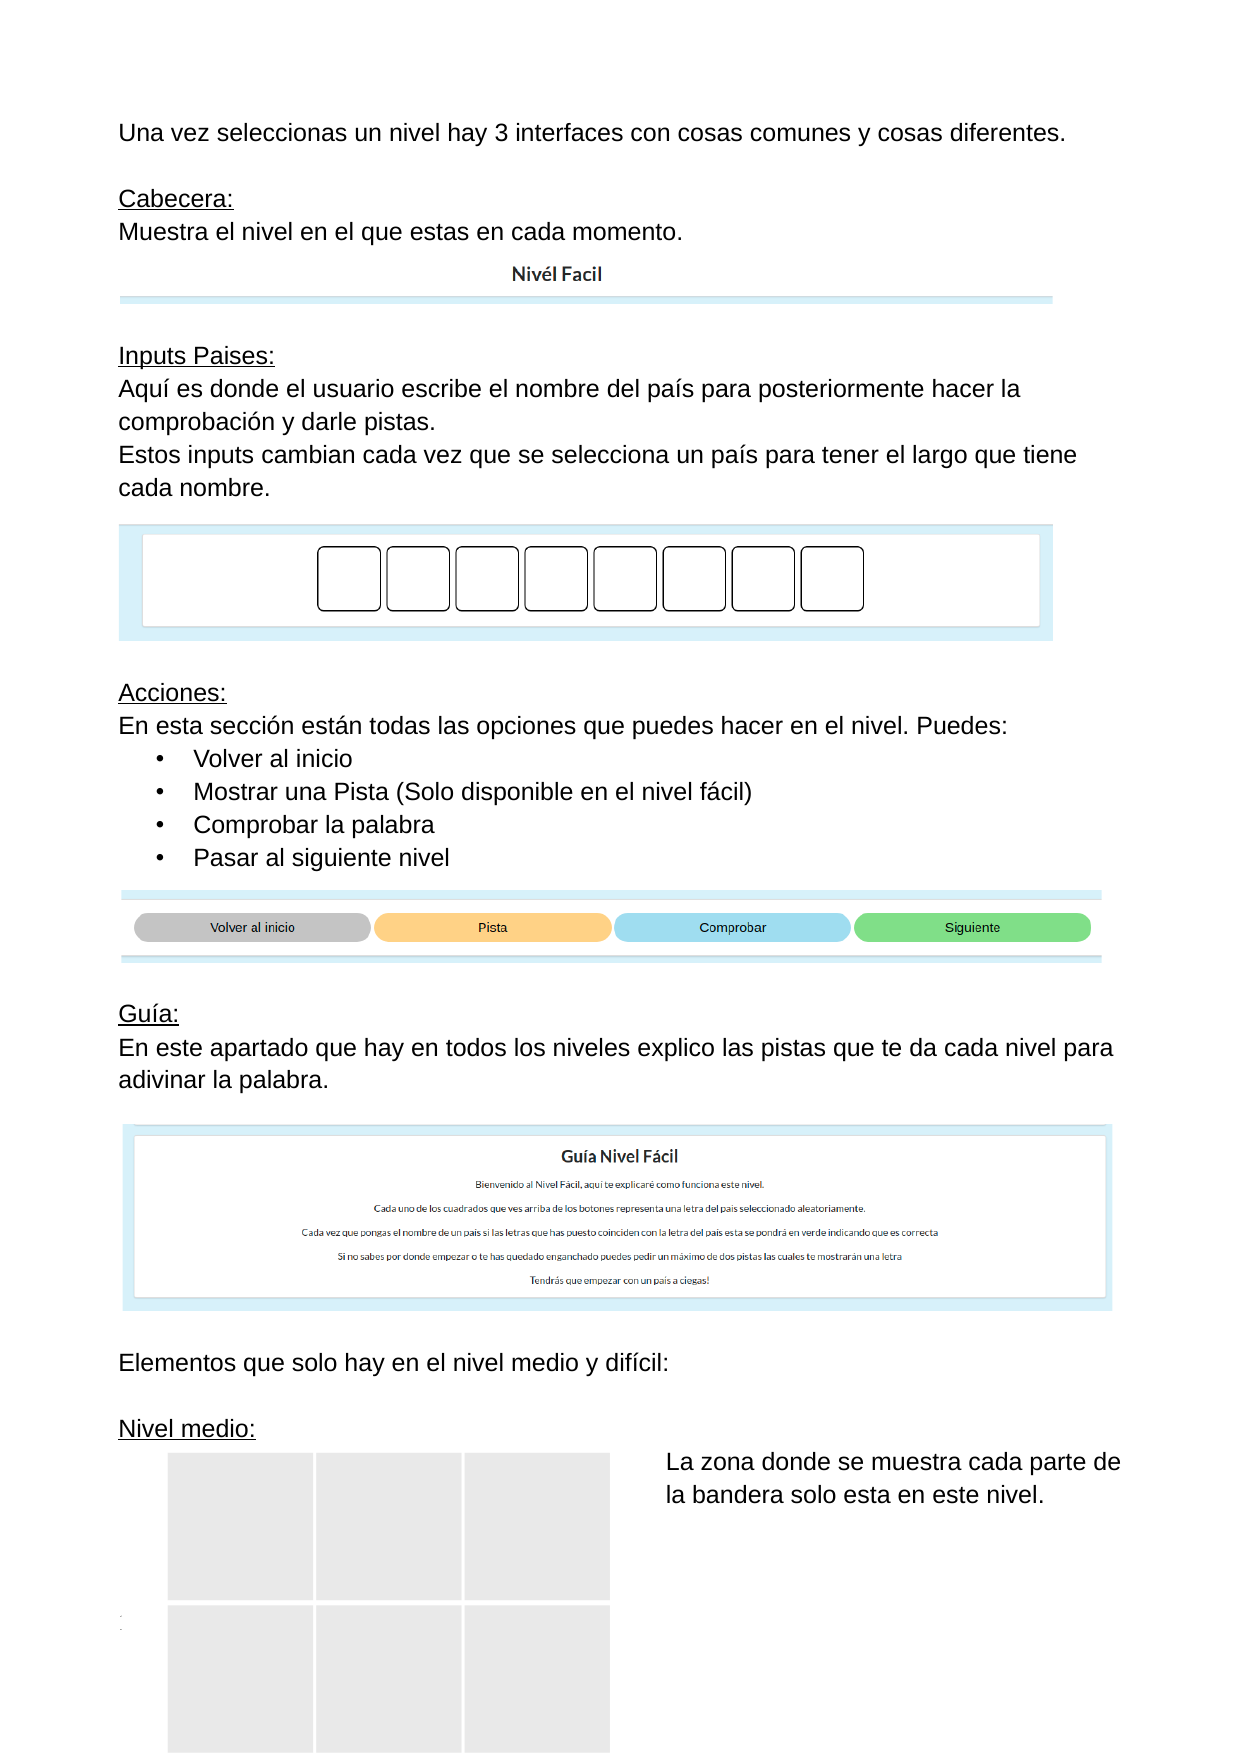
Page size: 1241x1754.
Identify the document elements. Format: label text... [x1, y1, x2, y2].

text Aquí es donde el usuario escribe el nombre del país para posteriormente hacer la comprobación y darle pistas. [118, 374, 1122, 436]
text La zona donde se muestra cada parte de la bandera solo esta en este nivel. [264, 1447, 1122, 1508]
text Acciones: [118, 678, 1122, 706]
text Nivel medio: [118, 1414, 1122, 1442]
picture [163, 1445, 264, 1656]
text En esta sección están todas las opciones que puedes hacer en el nivel. Puedes: [118, 711, 1122, 739]
picture [118, 513, 253, 563]
text Una vez seleccionas un nivel hay 3 interfaces con cosas comunes y cosas diferentes. [118, 118, 1122, 147]
text [118, 1447, 163, 1508]
picture [120, 254, 295, 265]
list Mostrar una Pista (Solo disponible en el nivel fácil) [156, 777, 1122, 806]
text Inputs Paises: [118, 341, 1122, 369]
text Estos inputs cambian cada vez que se selecciona un país para tener el largo que tiene cada nombre. [118, 440, 1122, 502]
text En este apartado que hay en todos los niveles explico las pistas que te da cada nivel para adivinar la palabra. [118, 1032, 1122, 1094]
text Elementos que solo hay en el nivel medio y difícil: [118, 1348, 1122, 1376]
text Guía: [118, 999, 1122, 1028]
list Pasar al siguiente nivel [156, 843, 1122, 872]
text Cabecera: [118, 184, 1122, 213]
picture [122, 1124, 273, 1311]
list Volver al inicio [156, 744, 1122, 772]
list Comprobar la palabra [156, 810, 1122, 839]
picture [121, 890, 327, 940]
text Muestra el nivel en el que estas en cada momento. [118, 217, 1122, 246]
